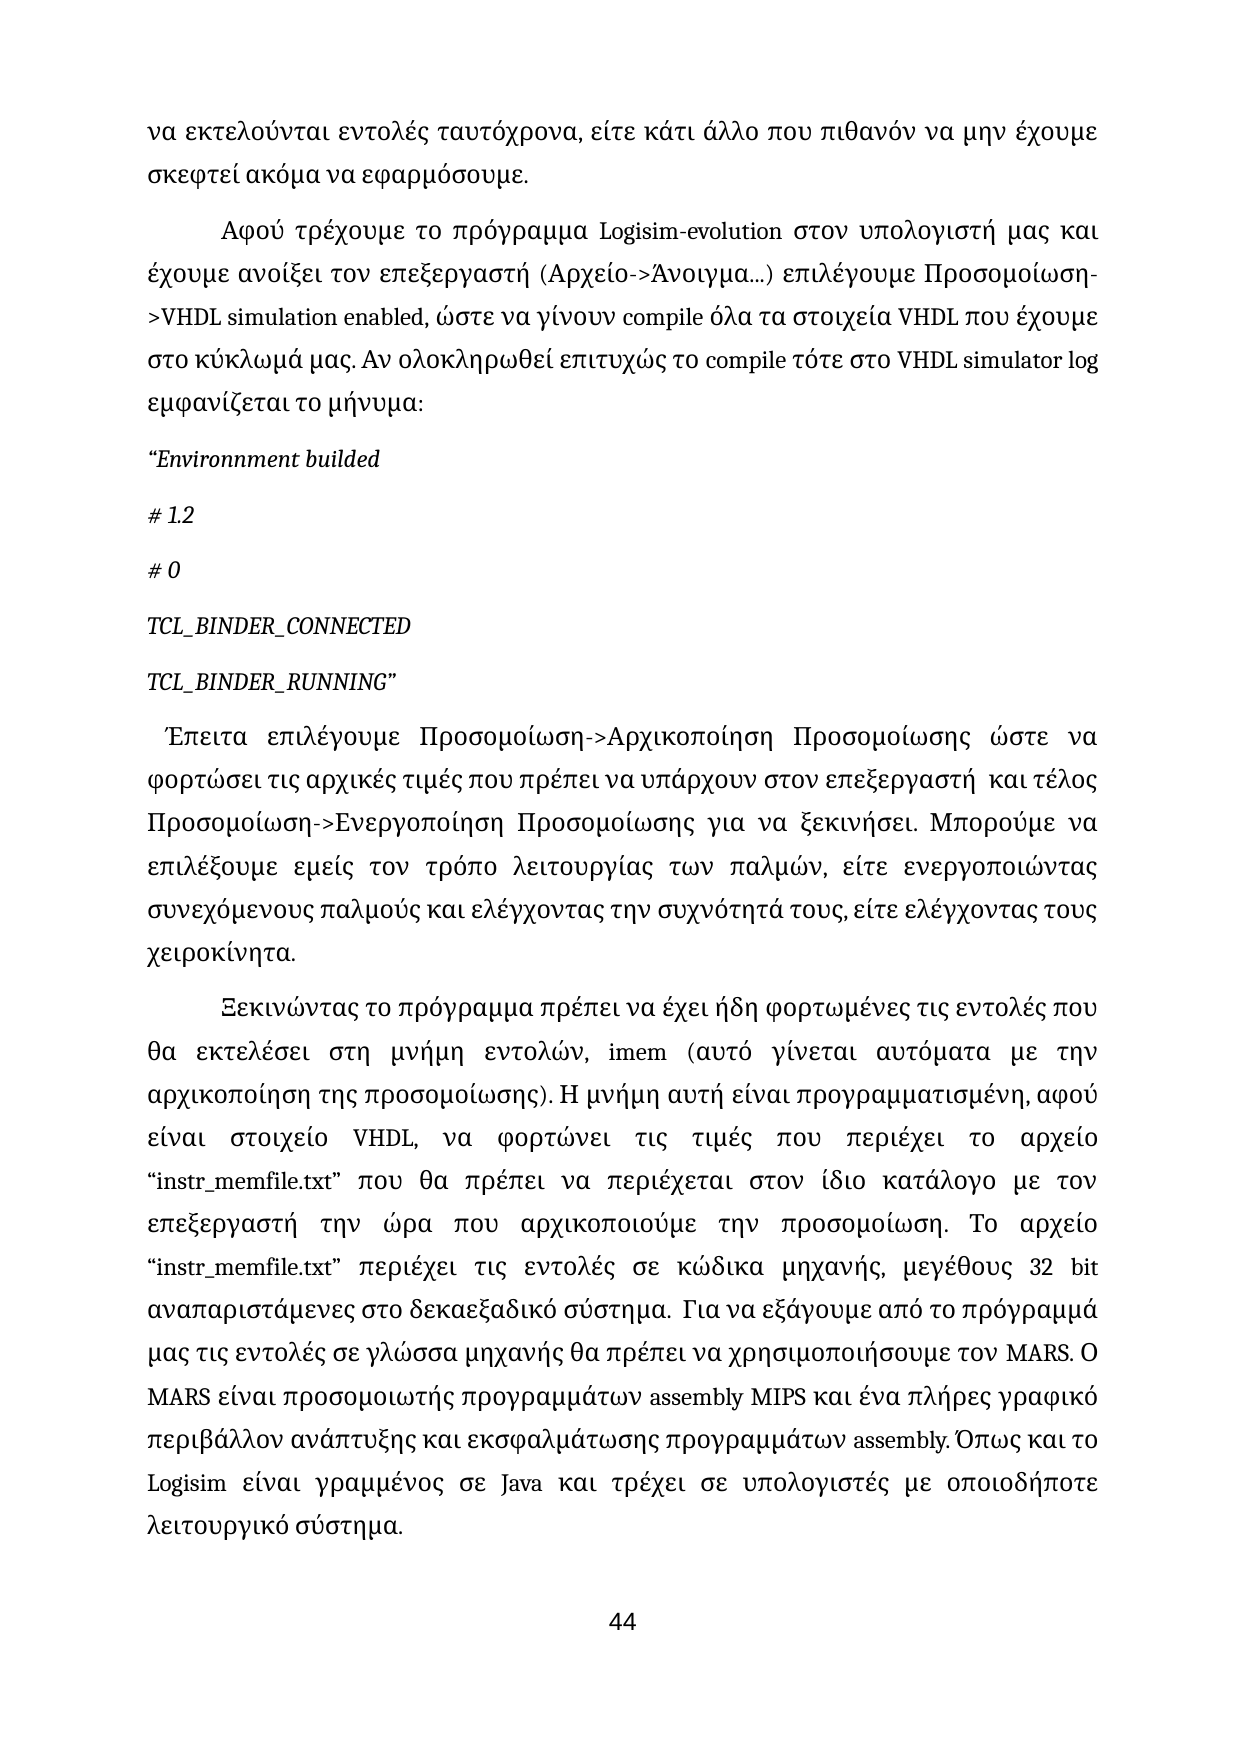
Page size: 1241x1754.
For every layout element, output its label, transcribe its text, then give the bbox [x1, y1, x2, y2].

text TCL_BINDER_RUNNING” [147, 667, 1098, 696]
text Έπειτα επιλέγουμε Προσομοίωση->Αρχικοποίηση Προσομοίωσης ώστε να φορτώσει τις αρχικές τιμές που πρέπει να υπάρχουν στον επεξεργαστή και τέλος Προσομοίωση->Ενεργοποίηση Προσομοίωσης για να ξεκινήσει. Μπορούμε να επιλέξουμε εμείς τον τρόπο λειτουργίας των παλμών, είτε ενεργοποιώντας συνεχόμενους παλμούς και ελέγχοντας την συχνότητά τους, είτε ελέγχοντας τους χειροκίνητα. [147, 723, 1098, 967]
text “Environnment builded [147, 445, 1098, 474]
text # 1.2 [147, 501, 1098, 529]
text TCL_BINDER_CONNECTED [147, 612, 1098, 641]
text Ξεκινώντας το πρόγραμμα πρέπει να έχει ήδη φορτωμένες τις εντολές που θα εκτελέσει στη μνήμη εντολών, imem (αυτό γίνεται αυτόματα με την αρχικοποίηση της προσομοίωσης). Η μνήμη αυτή είναι προγραμματισμένη, αφού είναι στοιχείο VHDL, να φορτώνει τις τιμές που περιέχει το αρχείο “instr_memfile.txt” που θα πρέπει να περιέχεται στον ίδιο κατάλογο με τον επεξεργαστή την ώρα που αρχικοποιούμε την προσομοίωση. Το αρχείο “instr_memfile.txt” περιέχει τις εντολές σε κώδικα μηχανής, μεγέθους 32 bit αναπαριστάμενες στο δεκαεξαδικό σύστημα. Για να εξάγουμε από το πρόγραμμά μας τις εντολές σε γλώσσα μηχανής θα πρέπει να χρησιμοποιήσουμε τον MARS. Ο MARS είναι προσομοιωτής προγραμμάτων assembly MIPS και ένα πλήρες γραφικό περιβάλλον ανάπτυξης και εκσφαλμάτωσης προγραμμάτων assembly. Όπως και το Logisim είναι γραμμένος σε Java και τρέχει σε υπολογιστές με οποιοδήποτε λειτουργικό σύστημα. [147, 994, 1098, 1541]
text να εκτελούνται εντολές ταυτόχρονα, είτε κάτι άλλο που πιθανόν να μην έχουμε σκεφτεί ακόμα να εφαρμόσουμε. [147, 118, 1098, 190]
text Αφού τρέχουμε το πρόγραμμα Logisim-evolution στον υπολογιστή μας και έχουμε ανοίξει τον επεξεργαστή (Αρχείο->Άνοιγμα...) επιλέγουμε Προσομοίωση->VHDL simulation enabled, ώστε να γίνουν compile όλα τα στοιχεία VHDL που έχουμε στο κύκλωμά μας. Αν ολοκληρωθεί επιτυχώς το compile τότε στο VHDL simulator log εμφανίζεται το μήνυμα: [147, 217, 1098, 418]
text # 0 [147, 556, 1098, 585]
